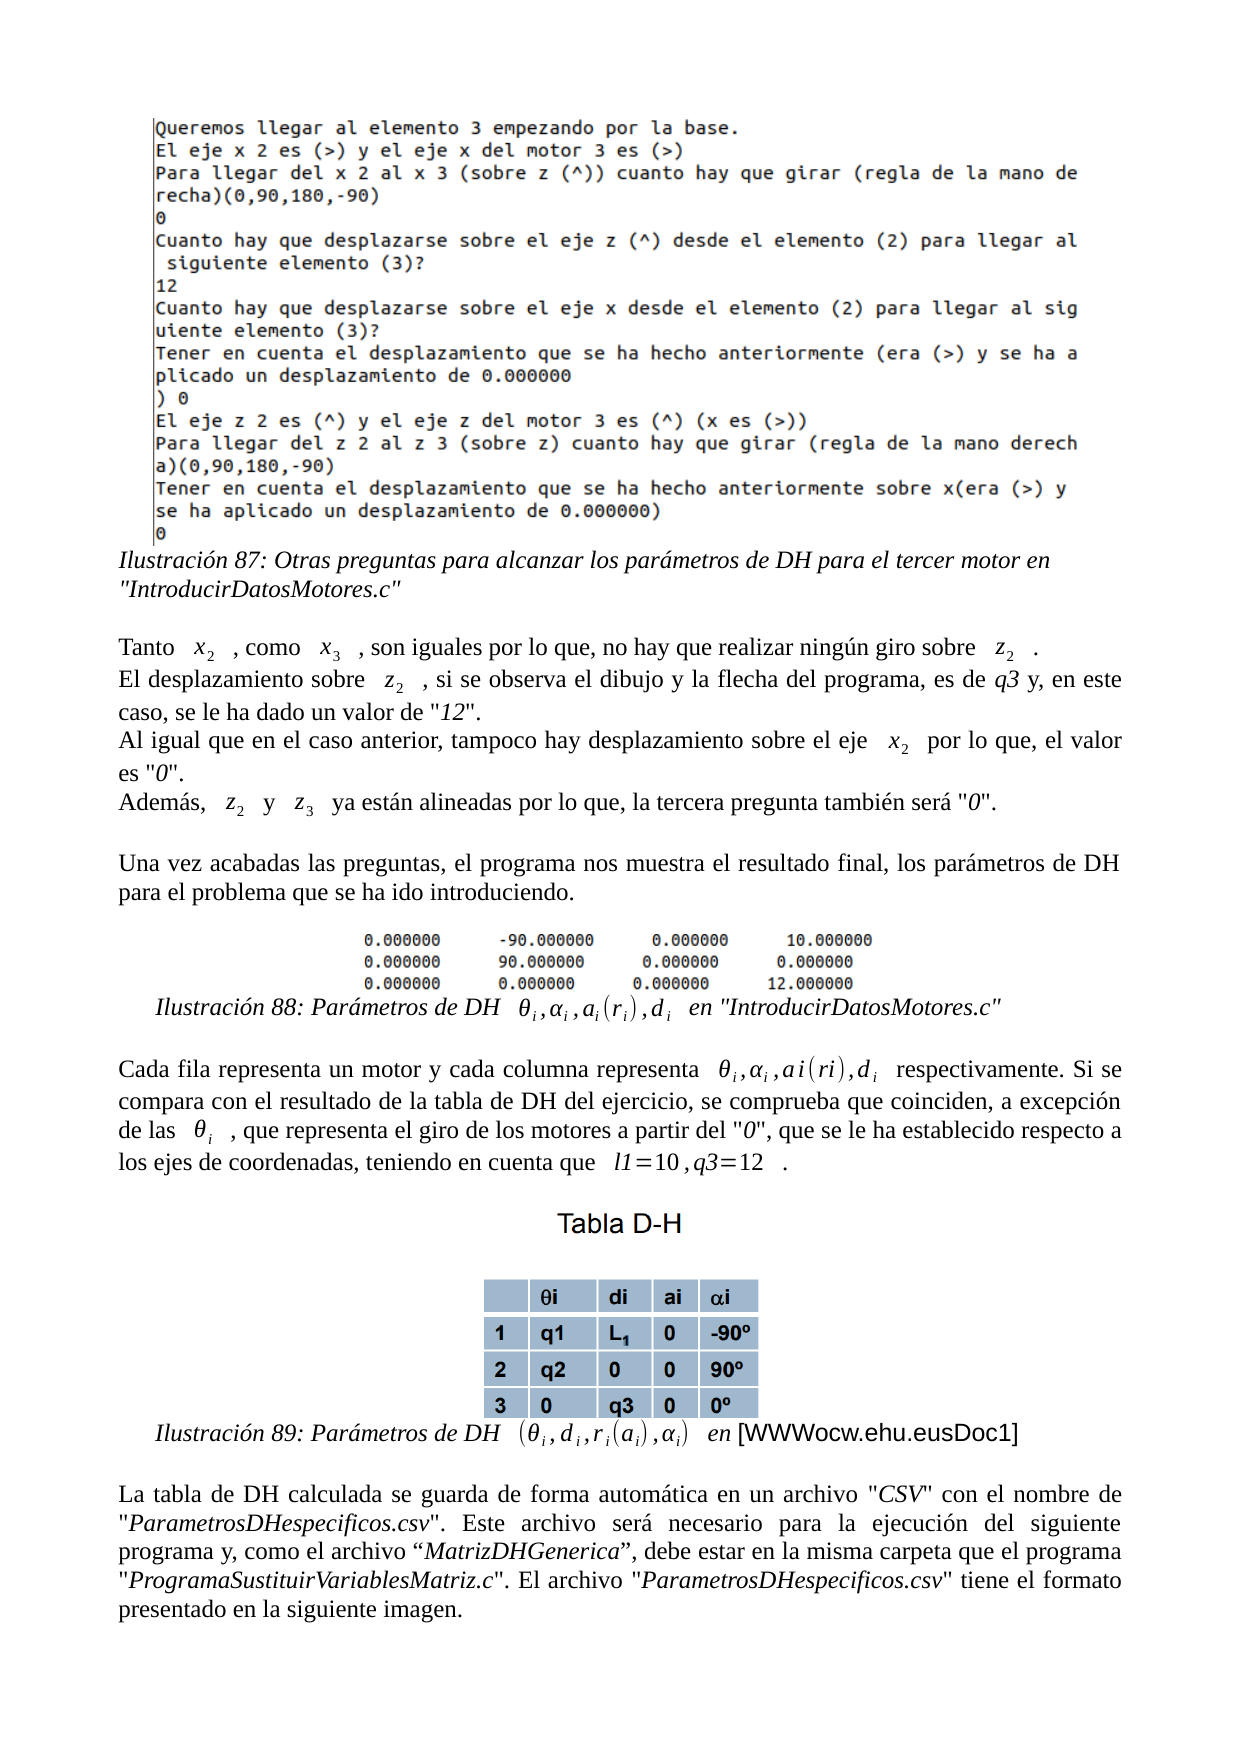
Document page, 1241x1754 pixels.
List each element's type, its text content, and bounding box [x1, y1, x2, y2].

text Cada fila representa un motor y cada columna representarespectivamente. Si se compara con el resultado de la tabla de DH del ejercicio, se comprueba que coinciden, a excepción de las, que representa el giro de los motores a partir del "0", que se le ha establecido respecto a los ejes de coordenadas, teniendo en cuenta que. [118, 1054, 1122, 1176]
text Ilustración 87: Otras preguntas para alcanzar los parámetros de DH para el tercer motor en "IntroducirDatosMotores.c" [118, 131, 1122, 603]
text Tanto, como, son iguales por lo que, no hay que realizar ningún giro sobre. [118, 632, 1122, 664]
picture [364, 934, 877, 993]
text Ilustración 88: Parámetros de DHen "IntroducirDatosMotores.c" [155, 947, 1085, 1025]
picture [481, 1205, 759, 1418]
text La tabla de DH calculada se guarda de forma automática en un archivo "CSV" con el nombre de "ParametrosDHespecificos.csv". Este archivo será necesario para la ejecución del siguiente programa y, como el archivo “MatrizDHGenerica”, debe estar en la misma carpeta que el programa "ProgramaSustituirVariablesMatriz.c". El archivo "ParametrosDHespecificos.csv" tiene el formato presentado en la siguiente imagen. [118, 1479, 1122, 1623]
text Ilustración 89: Parámetros de DHen [WWWocw.ehu.eusDoc1] [155, 1217, 1085, 1450]
text Además,yya están alineadas por lo que, la tercera pregunta también será "0". [118, 787, 1122, 819]
text Al igual que en el caso anterior, tampoco hay desplazamiento sobre el ejepor lo que, el valor es "0". [118, 726, 1122, 787]
picture [153, 118, 1087, 546]
text Una vez acabadas las preguntas, el programa nos muestra el resultado final, los parámetros de DH para el problema que se ha ido introduciendo. [118, 848, 1122, 906]
text El desplazamiento sobre, si se observa el dibujo y la flecha del programa, es de q3 y, en este caso, se le ha dado un valor de "12". [118, 664, 1122, 726]
